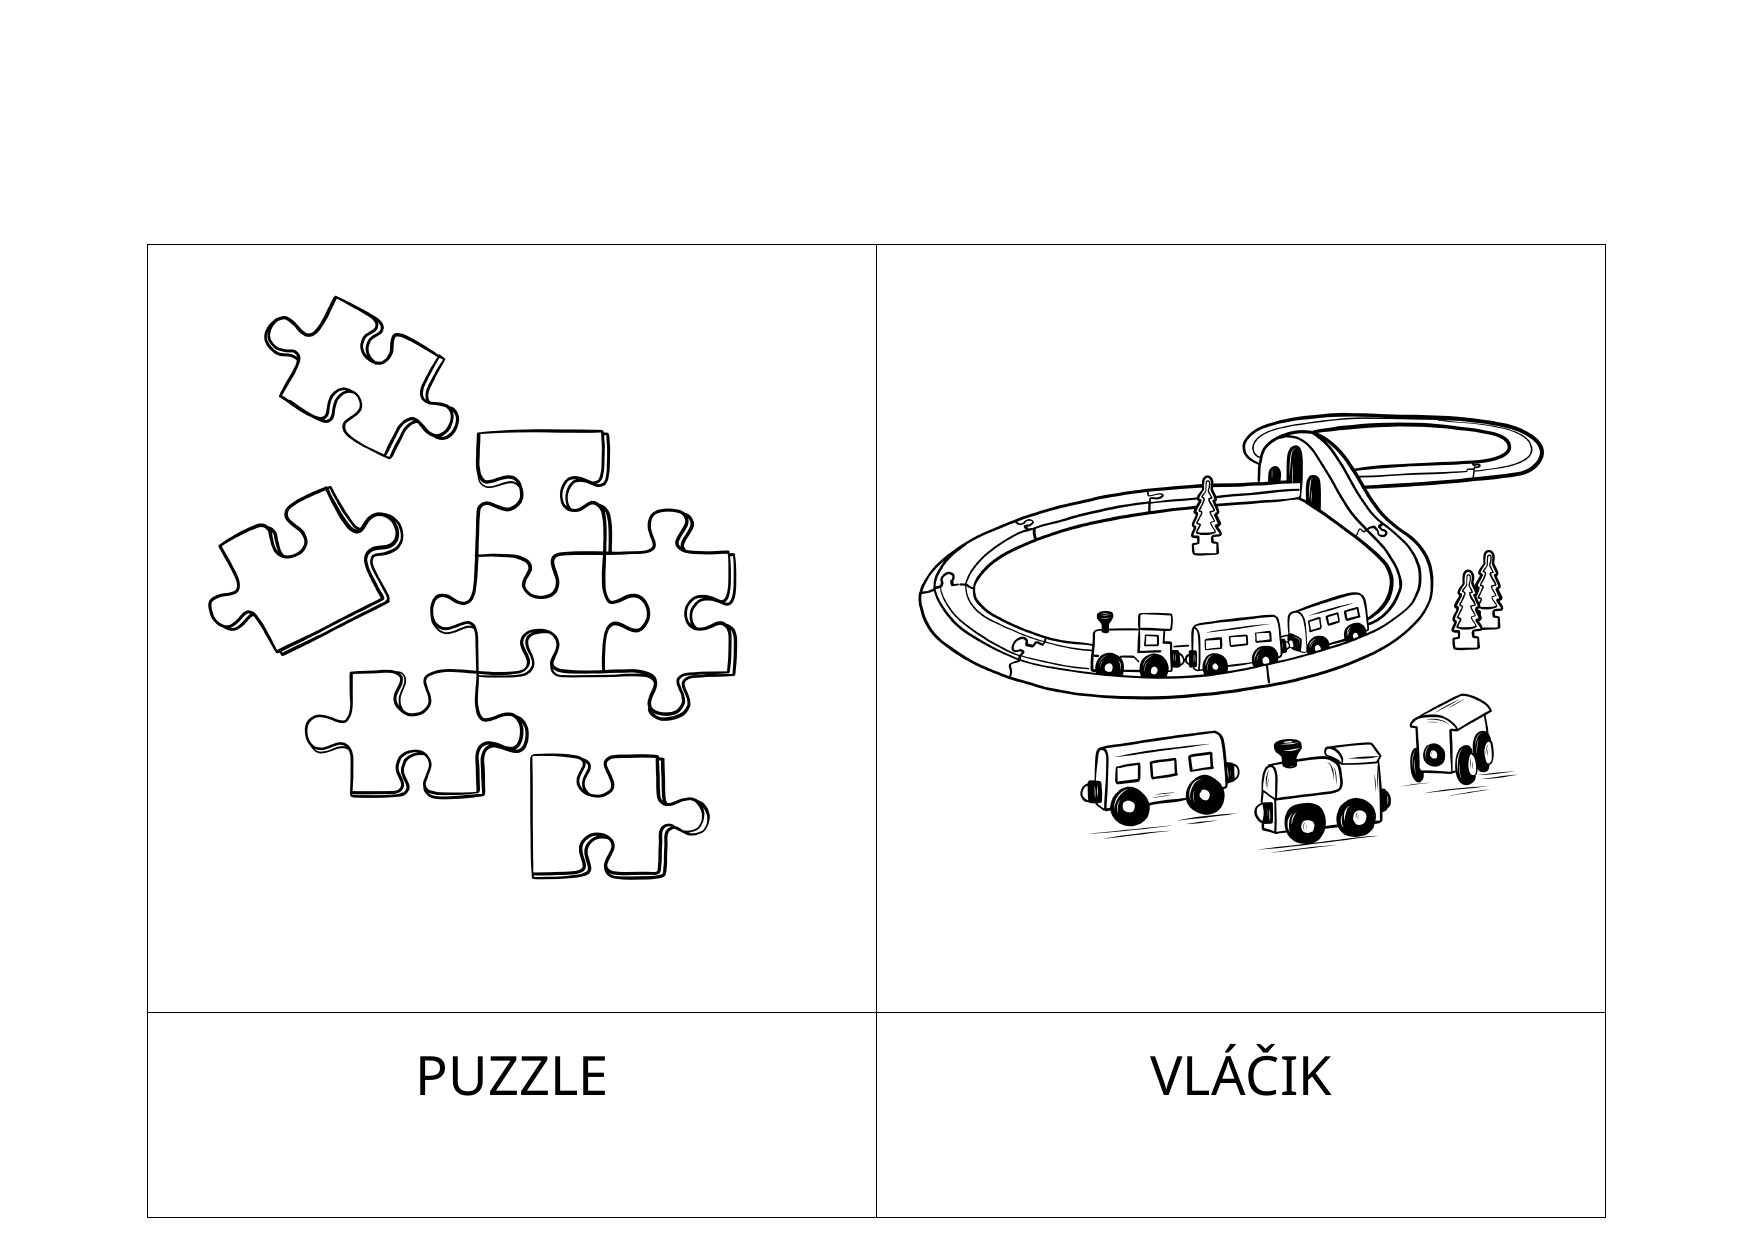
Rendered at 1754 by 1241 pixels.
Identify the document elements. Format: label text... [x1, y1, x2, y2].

picture [887, 245, 1574, 932]
table_cell VLÁČIK [877, 1013, 1605, 1217]
picture [158, 245, 860, 946]
table_cell PUZZLE [148, 1013, 876, 1217]
table_header [877, 245, 1605, 1012]
table_header [148, 245, 876, 1012]
